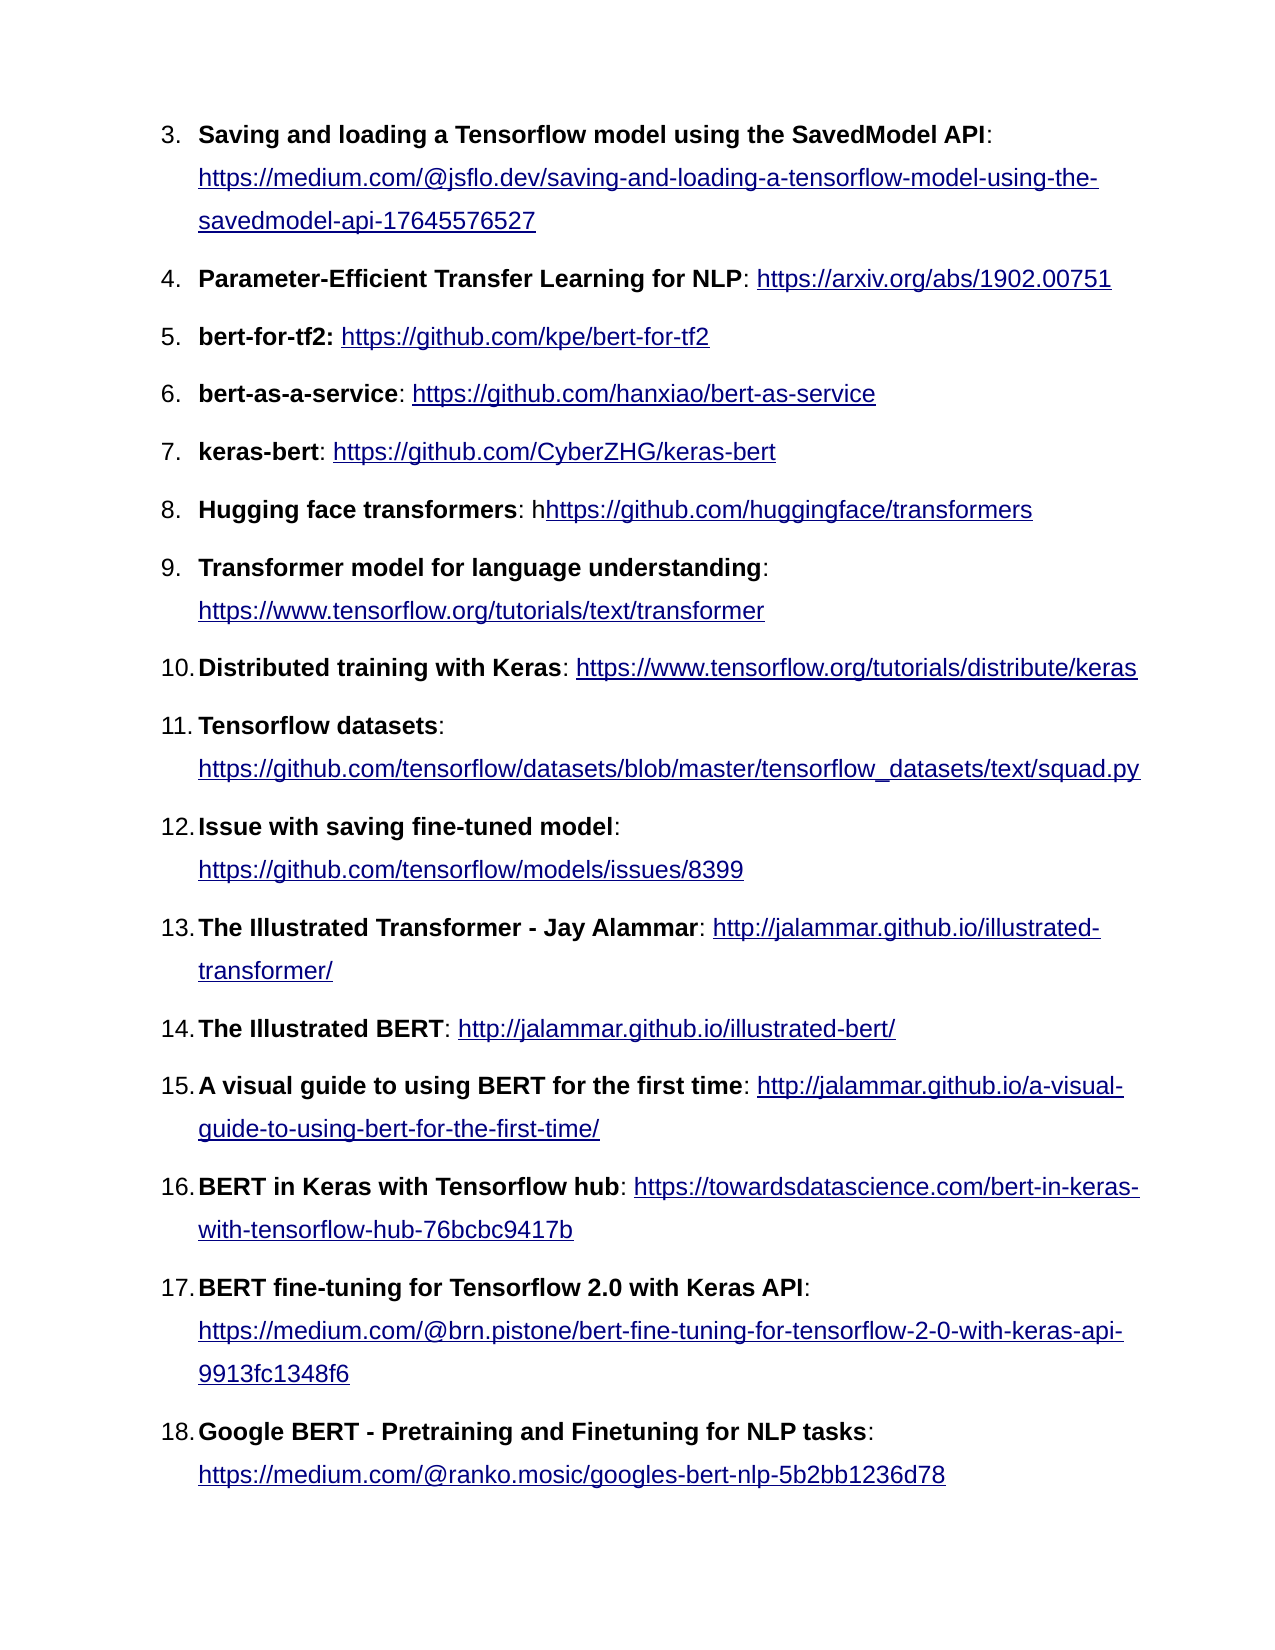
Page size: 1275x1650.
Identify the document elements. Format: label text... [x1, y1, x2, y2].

list BERT in Keras with Tensorflow hub: https://towardsdatascience.com/bert-in-keras-with-tensorflow-hub-76bcbc9417b [161, 1172, 1152, 1244]
list The Illustrated BERT: http://jalammar.github.io/illustrated-bert/ [161, 1013, 1152, 1042]
list Google BERT - Pretraining and Finetuning for NLP tasks: https://medium.com/@ranko.mosic/googles-bert-nlp-5b2bb1236d78 [161, 1417, 1152, 1489]
list Hugging face transformers: hhttps://github.com/huggingface/transformers [161, 495, 1152, 523]
list Transformer model for language understanding: https://www.tensorflow.org/tutorials/text/transformer [161, 552, 1152, 624]
list bert-as-a-service: https://github.com/hanxiao/bert-as-service [161, 379, 1152, 408]
list Parameter-Efficient Transfer Learning for NLP: https://arxiv.org/abs/1902.00751 [161, 264, 1152, 293]
list The Illustrated Transformer - Jay Alammar: http://jalammar.github.io/illustrated-transformer/ [161, 913, 1152, 984]
list Distributed training with Keras: https://www.tensorflow.org/tutorials/distribute/keras [161, 653, 1152, 682]
list Issue with saving fine-tuned model: https://github.com/tensorflow/models/issues/8399 [161, 812, 1152, 884]
list keras-bert: https://github.com/CyberZHG/keras-bert [161, 437, 1152, 466]
list bert-for-tf2: https://github.com/kpe/bert-for-tf2 [161, 322, 1152, 350]
list A visual guide to using BERT for the first time: http://jalammar.github.io/a-visual-guide-to-using-bert-for-the-first-time/ [161, 1071, 1152, 1143]
list Saving and loading a Tensorflow model using the SavedModel API: https://medium.com/@jsflo.dev/saving-and-loading-a-tensorflow-model-using-the-savedmodel-api-17645576527 [161, 120, 1152, 235]
list BERT fine-tuning for Tensorflow 2.0 with Keras API: https://medium.com/@brn.pistone/bert-fine-tuning-for-tensorflow-2-0-with-keras-api-9913fc1348f6 [161, 1273, 1152, 1388]
list Tensorflow datasets: https://github.com/tensorflow/datasets/blob/master/tensorflow_datasets/text/squad.py [161, 711, 1152, 783]
